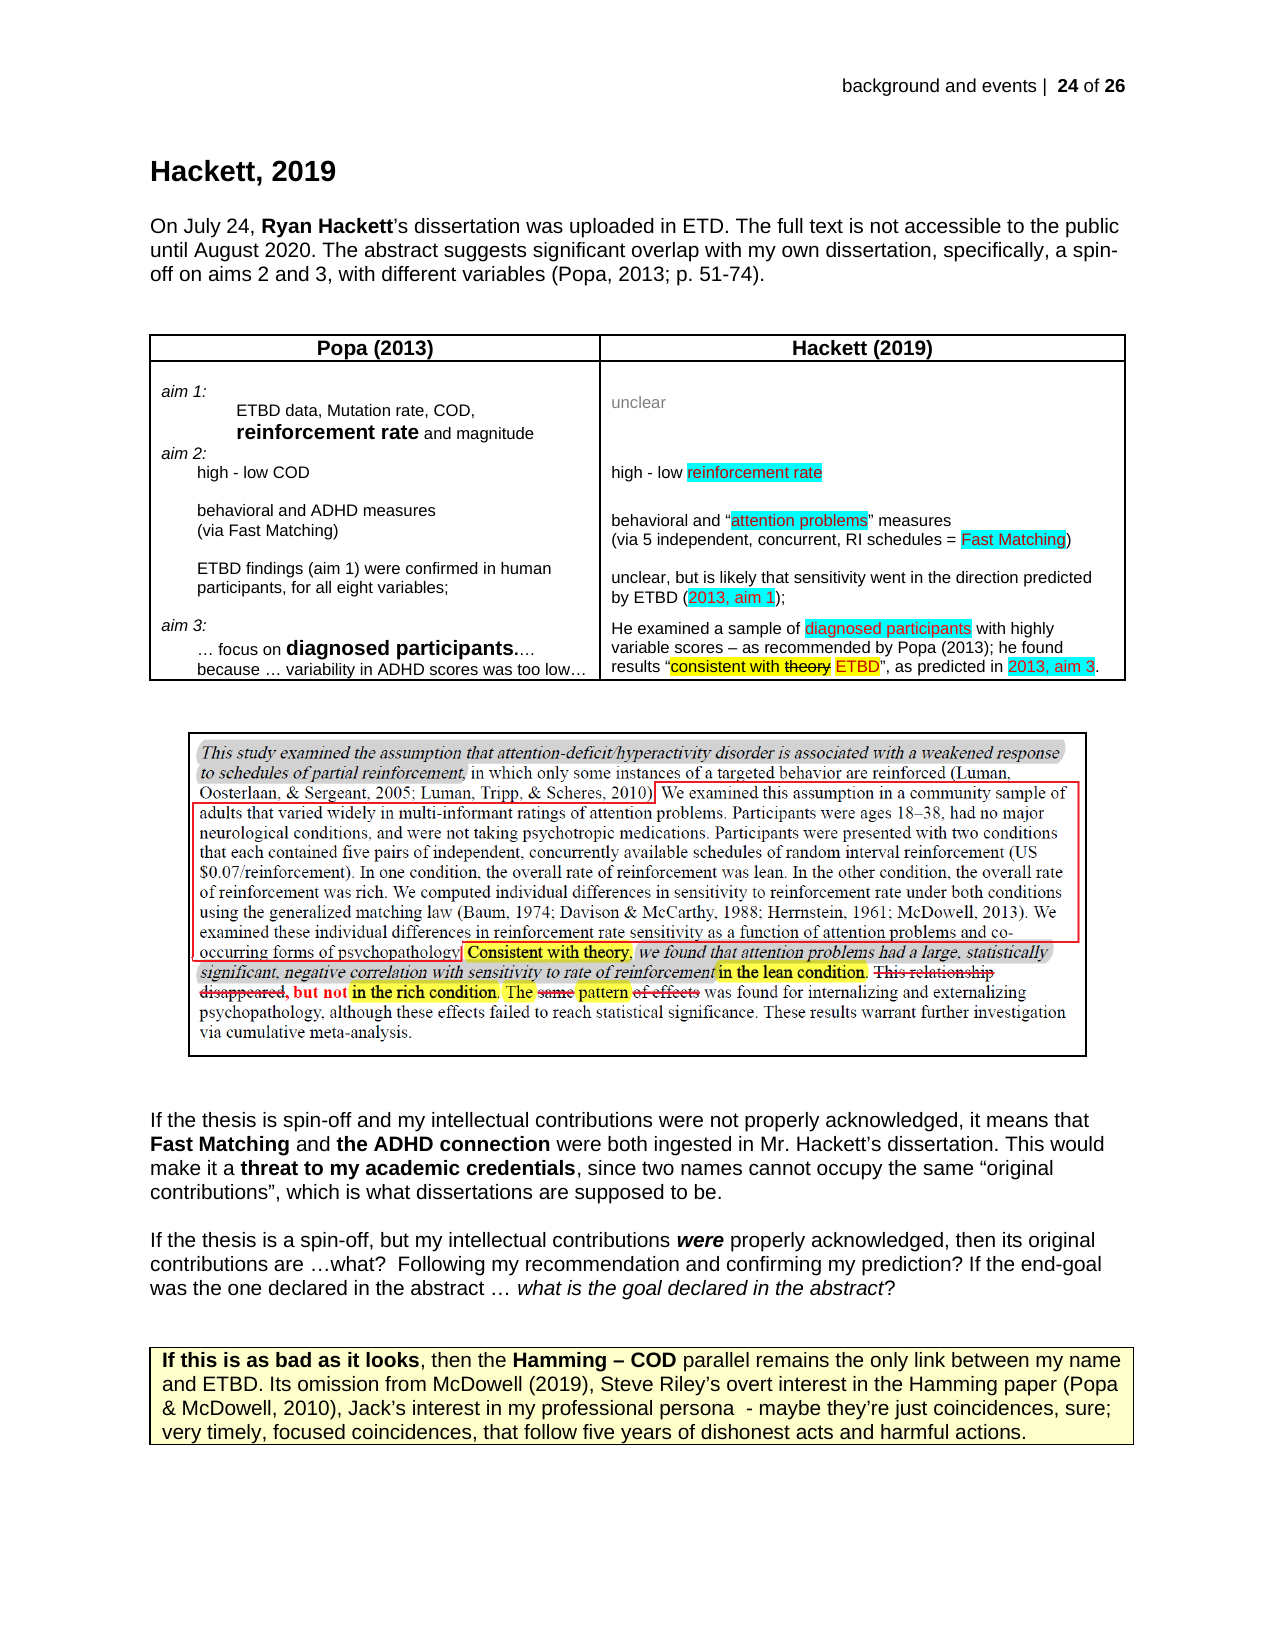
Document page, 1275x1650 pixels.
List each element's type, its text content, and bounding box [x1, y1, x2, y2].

table_header Popa (2013) [151, 336, 599, 360]
table_cell behavioral and ADHD measures (via Fast Matching) [151, 501, 599, 559]
table_cell unclear [601, 362, 1124, 444]
table_header If this is as bad as it looks, then the Hamming – COD parallel remains the only link between my name and ETBD. Its omission from McDowell (2019), Steve Riley’s overt interest in the Hamming paper (Popa & McDowell, 2010), Jack’s interest in my professional persona - maybe they’re just coincidences, sure; very timely, focused coincidences, that follow five years of dishonest acts and harmful actions. [151, 1348, 1133, 1444]
text On July 24, Ryan Hackett’s dissertation was uploaded in ETD. The full text is not accessible to the public until August 2020. The abstract suggests significant overlap with my own dissertation, specifically, a spin-off on aims 2 and 3, with different variables (Popa, 2013; p. 51-74). [150, 214, 1125, 286]
subtitle Hackett, 2019 [150, 154, 1125, 188]
table_cell behavioral and “attention problems” measures (via 5 independent, concurrent, RI schedules = Fast Matching) [601, 501, 1124, 559]
table_cell aim 3: … focus on diagnosed participants.…because … variability in ADHD scores was too low… [151, 616, 599, 678]
table_header Hackett (2019) [601, 336, 1124, 360]
table_cell aim 1: ETBD data, Mutation rate, COD, reinforcement rate and magnitude [151, 362, 599, 444]
text If the thesis is a spin-off, but my intellectual contributions were properly acknowledged, then its original contributions are …what? Following my recommendation and confirming my prediction? If the end-goal was the one declared in the abstract … what is the goal declared in the abstract? [150, 1227, 1125, 1299]
table_cell high - low reinforcement rate [601, 444, 1124, 501]
table_cell unclear, but is likely that sensitivity went in the direction predicted by ETBD (2013, aim 1); [601, 559, 1124, 616]
text If the thesis is spin-off and my intellectual contributions were not properly acknowledged, it means that Fast Matching and the ADHD connection were both ingested in Mr. Hackett’s dissertation. This would make it a threat to my academic credentials, since two names cannot occupy the same “original contributions”, which is what dissertations are supposed to be. [150, 1108, 1125, 1203]
table_cell aim 2: high - low COD [151, 444, 599, 501]
table_cell ETBD findings (aim 1) were confirmed in human participants, for all eight variables; [151, 559, 599, 616]
picture [190, 734, 1085, 1055]
table_cell He examined a sample of diagnosed participants with highly variable scores – as recommended by Popa (2013); he found results “consistent with theory ETBD”, as predicted in 2013, aim 3. [601, 616, 1124, 678]
